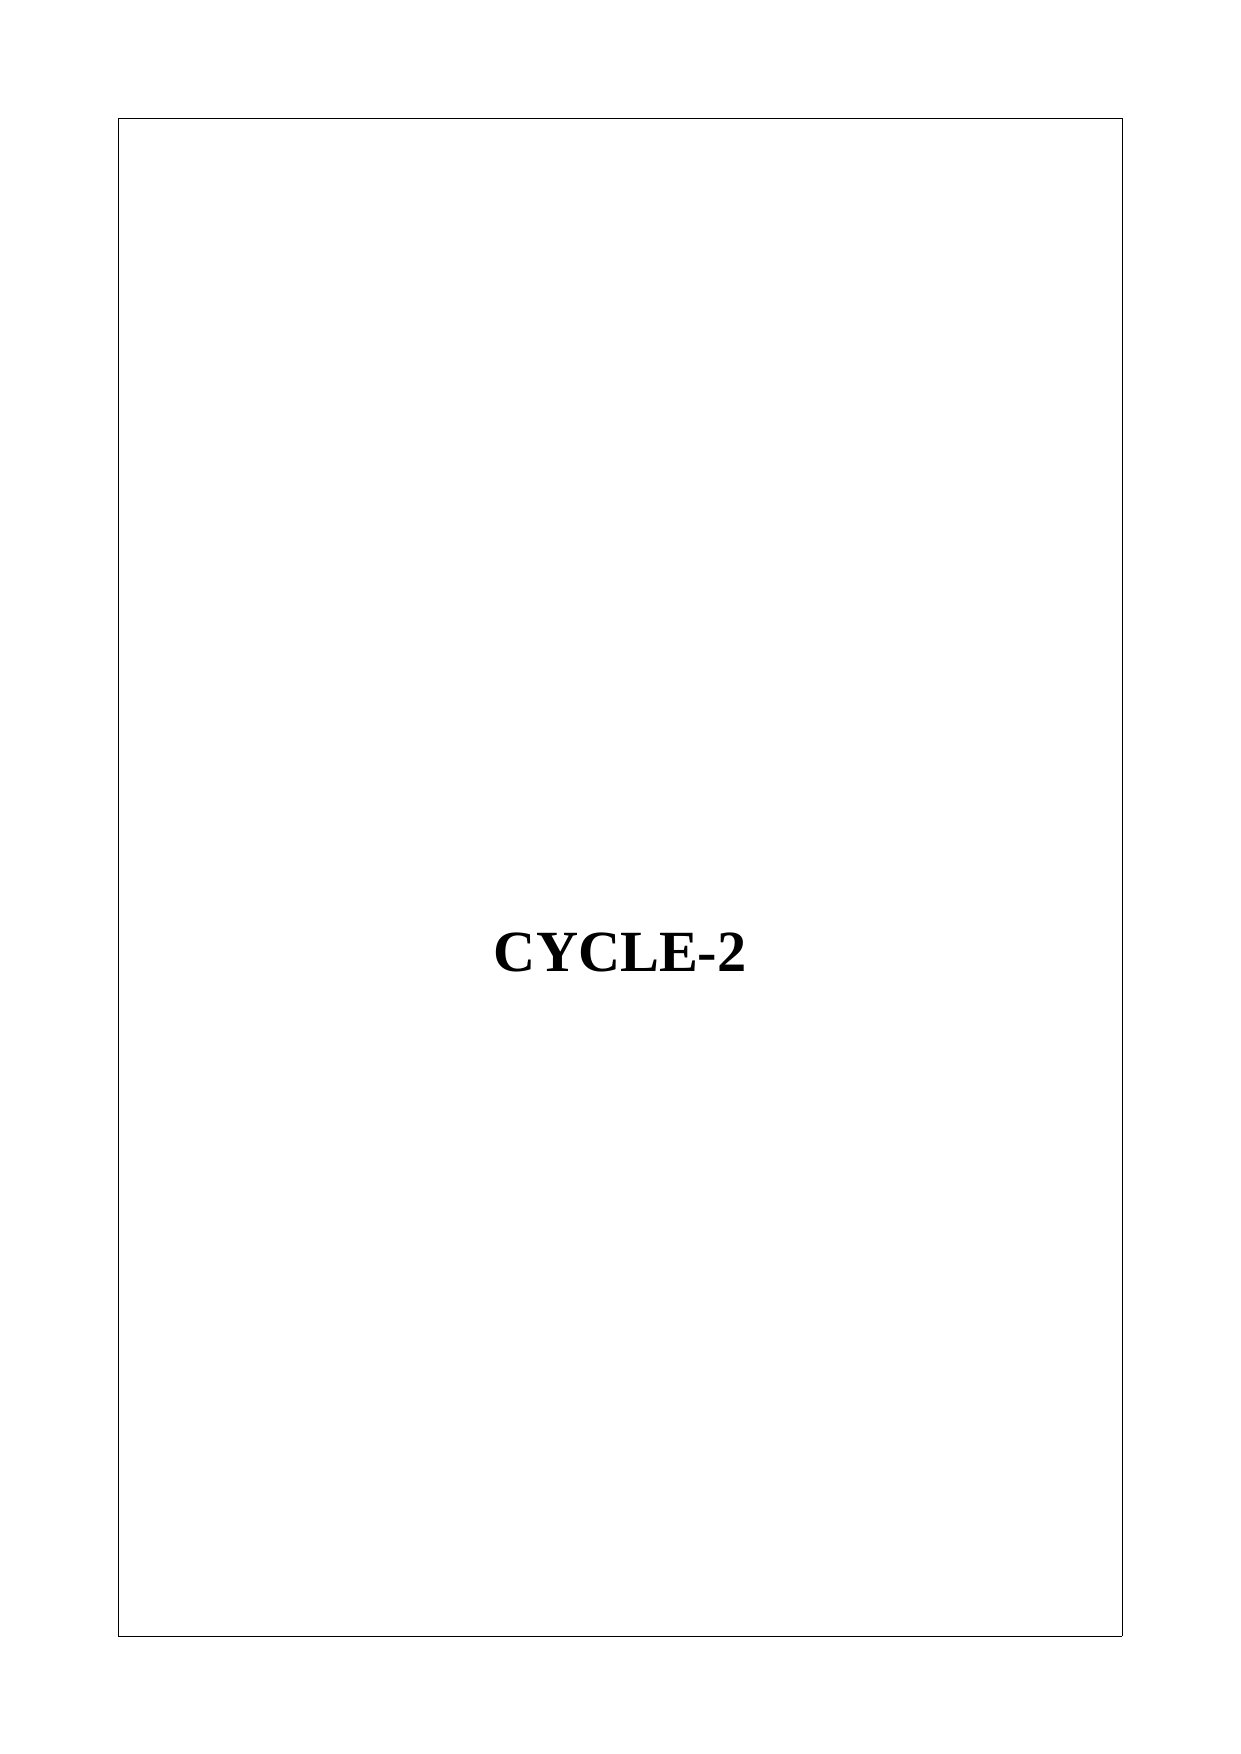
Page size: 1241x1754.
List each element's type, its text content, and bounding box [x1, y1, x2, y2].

text CYCLE-2 [121, 917, 1119, 984]
